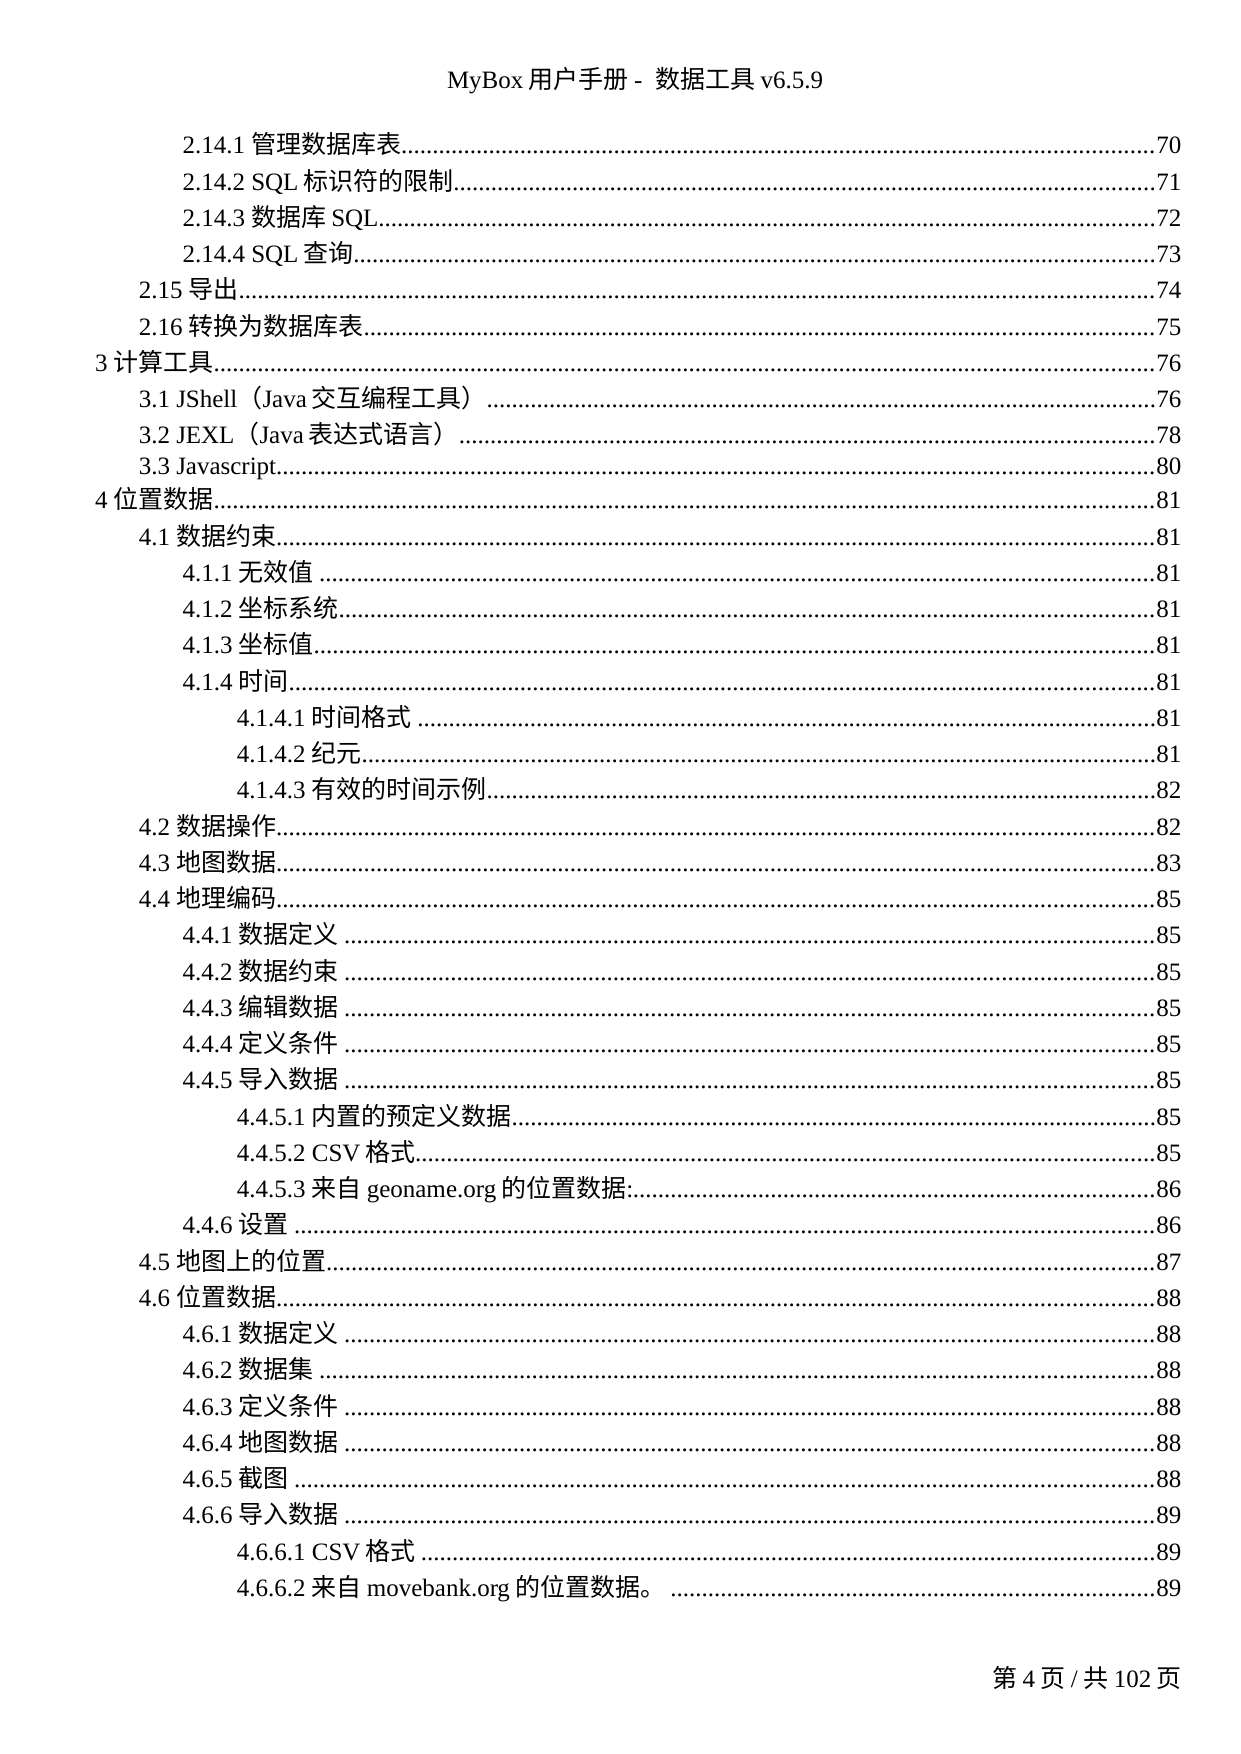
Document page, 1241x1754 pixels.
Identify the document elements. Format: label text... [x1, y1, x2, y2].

text 2.15 导出 74 [132, 270, 1181, 306]
text 4.1.2 坐标系统 81 [176, 588, 1181, 625]
text 4.4.5.1 内置的预定义数据 85 [230, 1096, 1181, 1132]
text 4.1.4.1 时间格式 81 [230, 697, 1181, 733]
text 4.1 数据约束 81 [132, 516, 1181, 552]
text 4.6.5 截图 88 [176, 1458, 1181, 1495]
text 3.1 JShell（Java交互编程工具） 76 [132, 378, 1181, 415]
text 4.4 地理编码 85 [132, 878, 1181, 915]
text 4.4.1 数据定义 85 [176, 915, 1181, 951]
text 3 计算工具 76 [88, 342, 1181, 378]
text 4.1.4.2 纪元 81 [230, 733, 1181, 770]
text 4.6.6.1 CSV格式 89 [230, 1531, 1181, 1567]
text 2.14.4 SQL查询 73 [176, 233, 1181, 270]
text 4.4.6 设置 86 [176, 1205, 1181, 1241]
text 4.1.3 坐标值 81 [176, 625, 1181, 661]
text 4.6.3 定义条件 88 [176, 1386, 1181, 1422]
text 2.14.2 SQL标识符的限制 71 [176, 161, 1181, 197]
text 4.6.6 导入数据 89 [176, 1495, 1181, 1531]
text 4.4.4 定义条件 85 [176, 1023, 1181, 1060]
text 4.4.2 数据约束 85 [176, 951, 1181, 987]
text 4.2 数据操作 82 [132, 806, 1181, 842]
text 4.6.4 地图数据 88 [176, 1422, 1181, 1458]
text 4.6.6.2 来自movebank.org的位置数据。 89 [230, 1567, 1181, 1603]
text 4.1.1 无效值 81 [176, 552, 1181, 588]
text 4.6 位置数据 88 [132, 1277, 1181, 1313]
text 4.1.4.3 有效的时间示例 82 [230, 770, 1181, 806]
text 2.14.3 数据库SQL 72 [176, 197, 1181, 233]
text 4.6.2 数据集 88 [176, 1350, 1181, 1386]
text 4.4.3 编辑数据 85 [176, 987, 1181, 1023]
text 2.14.1 管理数据库表 70 [176, 125, 1181, 161]
text 3.3 Javascript 80 [132, 451, 1181, 480]
text 4.5 地图上的位置 87 [132, 1241, 1181, 1277]
text 4.4.5.3 来自geoname.org的位置数据: 86 [230, 1168, 1181, 1205]
text 4.1.4 时间 81 [176, 661, 1181, 697]
text 4 位置数据 81 [88, 480, 1181, 516]
text 4.3 地图数据 83 [132, 842, 1181, 878]
text 3.2 JEXL（Java表达式语言） 78 [132, 415, 1181, 451]
text 4.4.5.2 CSV格式 85 [230, 1132, 1181, 1168]
text 4.4.5 导入数据 85 [176, 1060, 1181, 1096]
text 2.16 转换为数据库表 75 [132, 306, 1181, 342]
text 4.6.1 数据定义 88 [176, 1313, 1181, 1350]
